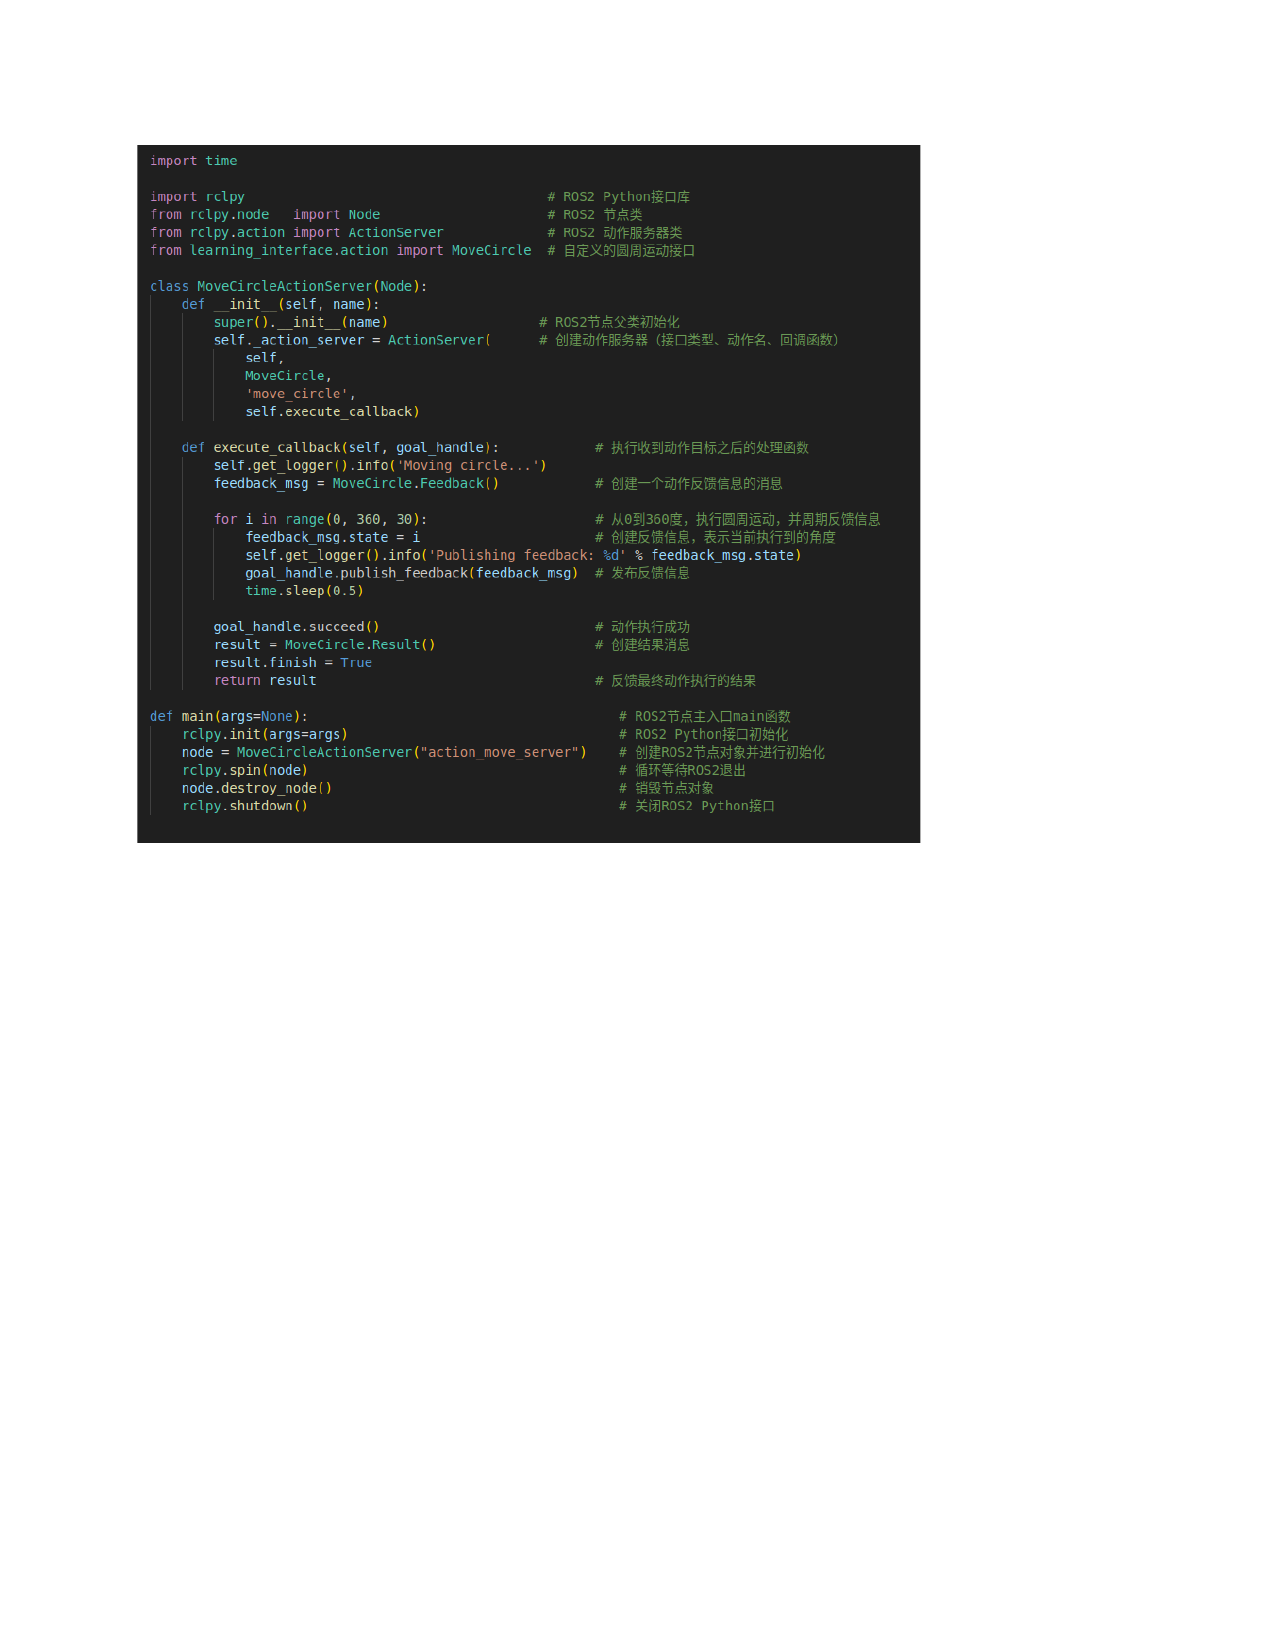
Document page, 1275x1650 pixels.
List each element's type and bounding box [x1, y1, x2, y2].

picture [137, 145, 921, 843]
